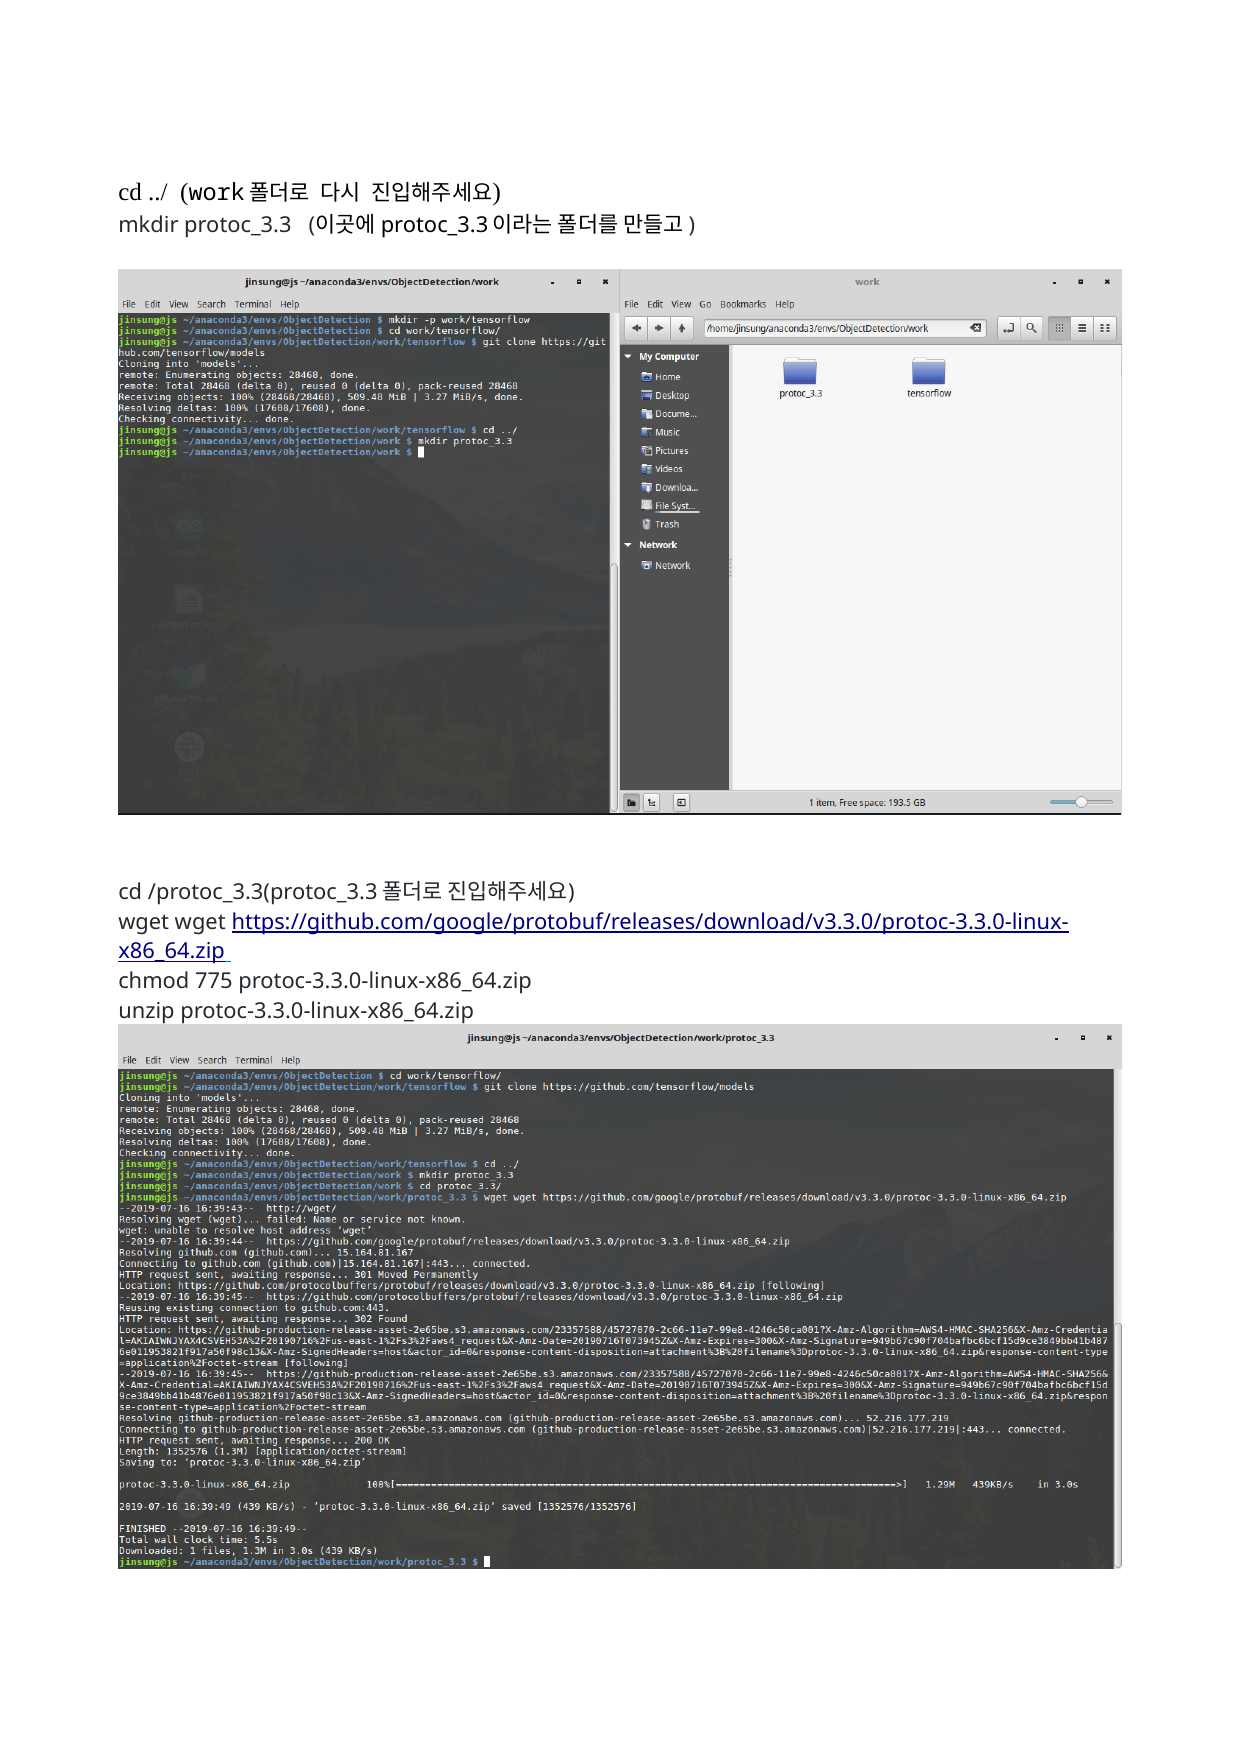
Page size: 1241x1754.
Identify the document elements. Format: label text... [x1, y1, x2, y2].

text mkdir protoc_3.3 (이곳에 protoc_3.3이라는 폴더를 만들고 ) [118, 207, 1122, 239]
text unzip protoc-3.3.0-linux-x86_64.zip [118, 995, 1122, 1024]
text cd ../ (work폴더로 다시 진입해주세요) [118, 175, 1122, 207]
text wget wget https://github.com/google/protobuf/releases/download/v3.3.0/protoc-3.3.0-linux-x86_64.zip [118, 906, 1122, 965]
picture [118, 269, 1123, 815]
text chmod 775 protoc-3.3.0-linux-x86_64.zip [118, 965, 1122, 995]
text cd /protoc_3.3(protoc_3.3폴더로 진입해주세요) [118, 874, 1122, 906]
picture [118, 1024, 1123, 1569]
